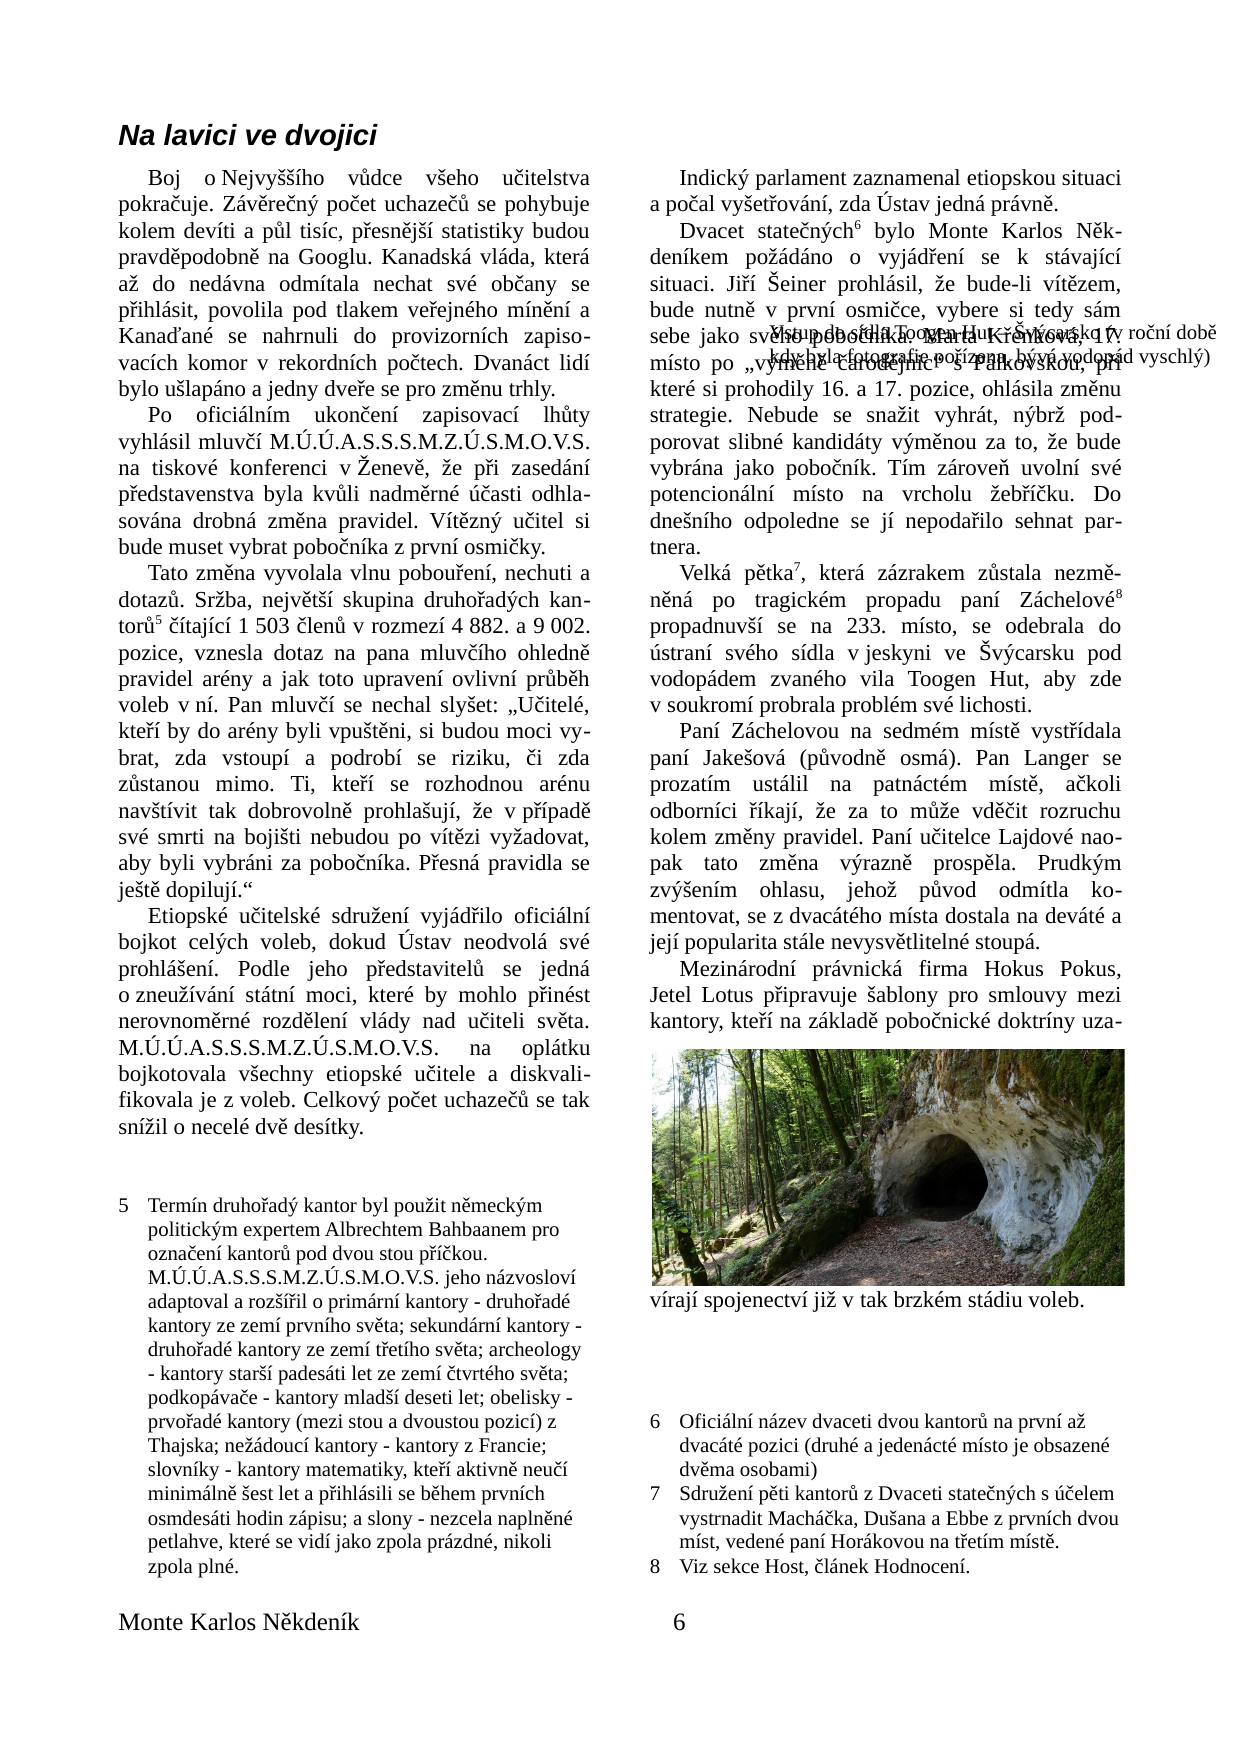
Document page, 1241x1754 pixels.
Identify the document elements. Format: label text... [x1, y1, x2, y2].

text Dvacet statečných bylo Monte Karlos Něk­deníkem požádáno o vyjádření se k stávající situaci. Jiří Šeiner prohlásil, že bude-li vítězem, bude nutně v první osmičce, vybere si tedy sám sebe jako svého pobočníka. Marta Křenková, 17. místo po „výměně čarodějnic“ s Pálkovskou, při které si prohodily 16. a 17. pozice, ohlásila změnu strategie. Nebude se snažit vyhrát, nýbrž pod­porovat slibné kandidáty výměnou za to, že bude vybrána jako pobočník. Tím zároveň uvolní své potencionální místo na vrcholu žebříčku. Do dnešního odpoledne se jí nepodařilo sehnat par­tnera. [649, 217, 1122, 559]
subtitle Na lavici ve dvojici [118, 118, 1122, 152]
picture [652, 1049, 1125, 1286]
text Mezinárodní právnická firma Hokus Pokus, Jetel Lotus připravuje šablony pro smlouvy mezi kantory, kteří na základě pobočnické doktríny uza­vírají spojenectví již v tak brzkém stádiu voleb. [649, 955, 1122, 1312]
text Sdružení pěti kantorů z Dvaceti statečných s účelem vystrnadit Macháčka, Dušana a Ebbe z prvních dvou míst, vedené paní Horákovou na třetím místě. [649, 1481, 1122, 1553]
text Po oficiálním ukončení zapisovací lhůty vyhlásil mluvčí M.Ú.Ú.A.S.S.S.M.Z.Ú.S.M.O.V.S. na tiskové konferenci v Ženevě, že při zasedání představenstva byla kvůli nadměrné účasti odhla­sována drobná změna pravidel. Vítězný učitel si bude muset vybrat pobočníka z první osmičky. [118, 401, 591, 559]
text Oficiální název dvaceti dvou kantorů na první až dvacáté pozici (druhé a jedenácté místo je obsazené dvěma osobami) [649, 1409, 1122, 1481]
text Etiopské učitelské sdružení vyjádřilo oficiální bojkot celých voleb, dokud Ústav neodvolá své prohlášení. Podle jeho představitelů se jedná o zneužívání státní moci, které by mohlo přinést nerovnoměrné rozdělení vlády nad učiteli světa. M.Ú.Ú.A.S.S.S.M.Z.Ú.S.M.O.V.S. na oplátku bojkotovala všechny etiopské učitele a diskvali­fikovala je z voleb. Celkový počet uchazečů se tak snížil o necelé dvě desítky. [118, 902, 591, 1139]
text Indický parlament zaznamenal etiopskou situaci a počal vyšetřování, zda Ústav jedná právně. [649, 164, 1122, 217]
text Velká pětka, která zázrakem zůstala nezmě-něná po tragickém propadu paní Záchelové propadnuvší se na 233. místo, se odebrala do ústraní svého sídla v jeskyni ve Švýcarsku pod vodopádem zvaného vila Toogen Hut, aby zde v soukromí probrala problém své lichosti. [649, 559, 1122, 718]
text Viz sekce Host, článek Hodnocení. [649, 1553, 1122, 1578]
text Termín druhořadý kantor byl použit německým politickým expertem Albrechtem Bahbaanem pro označení kantorů pod dvou stou příčkou. M.Ú.Ú.A.S.S.S.M.Z.Ú.S.M.O.V.S. jeho názvosloví adaptoval a rozšířil o primární kantory - druhořadé kantory ze zemí prvního světa; sekundární kantory - druhořadé kantory ze zemí třetího světa; archeology - kantory starší padesáti let ze zemí čtvrtého světa; podkopávače - kantory mladší deseti let; obelisky - prvořadé kantory (mezi stou a dvoustou pozicí) z Thajska; nežádoucí kantory - kantory z Francie; slovníky - kantory matematiky, kteří aktivně neučí minimálně šest let a přihlásili se během prvních osmdesáti hodin zápisu; a slony - nezcela naplněné petlahve, které se vidí jako zpola prázdné, nikoli zpola plné. [118, 1193, 591, 1578]
text Boj o Nejvyššího vůdce všeho učitelstva pokračuje. Závěrečný počet uchazečů se pohybuje kolem devíti a půl tisíc, přesnější statistiky budou pravděpodobně na Googlu. Kanadská vláda, která až do nedávna odmítala nechat své občany se přihlásit, povolila pod tlakem veřejného mínění a Kanaďané se nahrnuli do provizorních zapiso­vacích komor v rekordních počtech. Dvanáct lidí bylo ušlapáno a jedny dveře se pro změnu trhly. [118, 164, 591, 401]
text Tato změna vyvolala vlnu pobouření, nechuti a dotazů. Sržba, největší skupina druhořadých kan­torů čítající 1 503 členů v rozmezí 4 882. a 9 002. pozice, vznesla dotaz na pana mluvčího ohledně pravidel arény a jak toto upravení ovlivní průběh voleb v ní. Pan mluvčí se nechal slyšet: „Učitelé, kteří by do arény byli vpuštěni, si budou moci vy­brat, zda vstoupí a podrobí se riziku, či zda zůstanou mimo. Ti, kteří se rozhodnou arénu navštívit tak dobrovolně prohlašují, že v případě své smrti na bojišti nebudou po vítězi vyžadovat, aby byli vybráni za pobočníka. Přesná pravidla se ještě dopilují.“ [118, 559, 591, 902]
text Paní Záchelovou na sedmém místě vystřídala paní Jakešová (původně osmá). Pan Langer se prozatím ustálil na patnáctém místě, ačkoli odborníci říkají, že za to může vděčit rozruchu kolem změny pravidel. Paní učitelce Lajdové nao­pak tato změna výrazně prospěla. Prudkým zvýšením ohlasu, jehož původ odmítla ko­mentovat, se z dvacátého místa dostala na deváté a její popularita stále nevysvětlitelné stoupá. [649, 718, 1122, 955]
